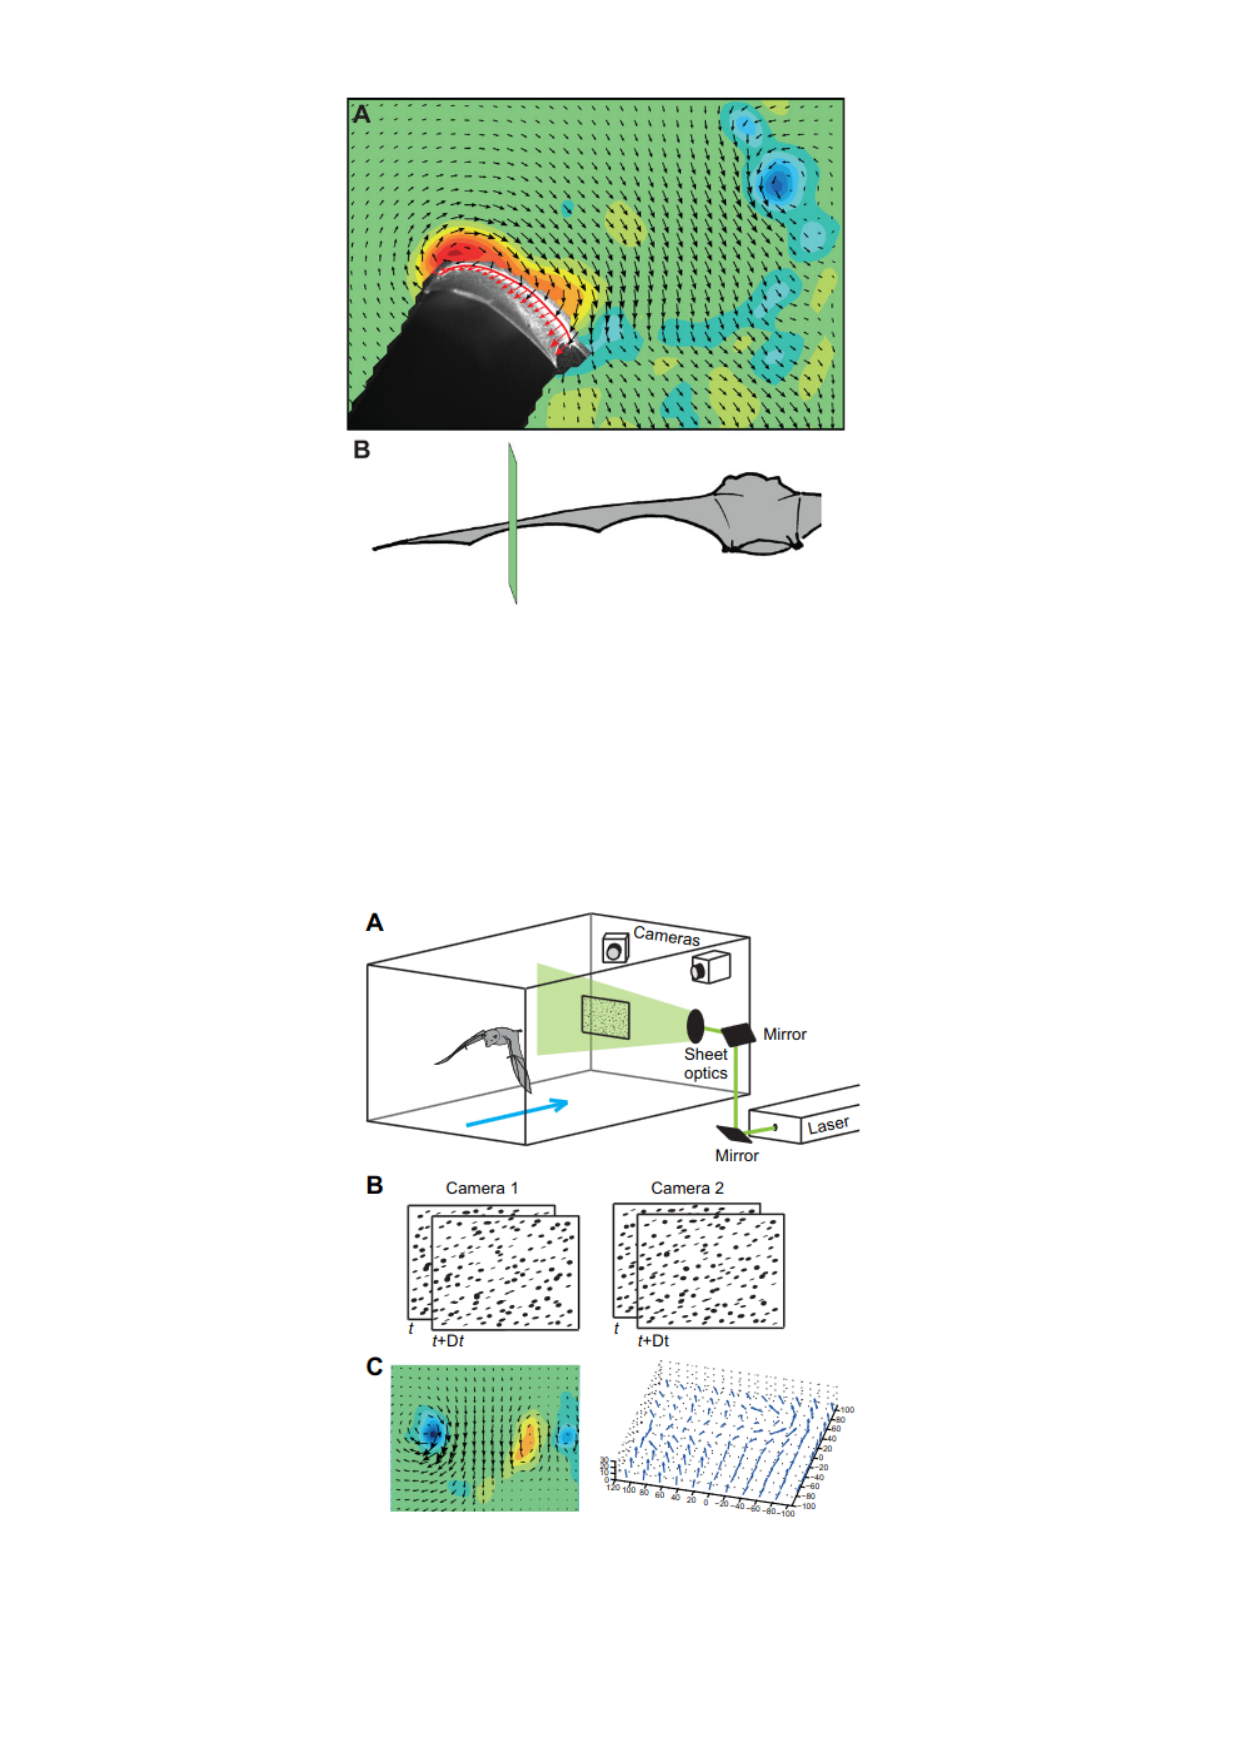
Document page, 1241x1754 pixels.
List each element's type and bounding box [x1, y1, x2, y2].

picture [338, 95, 859, 610]
picture [349, 881, 872, 1533]
